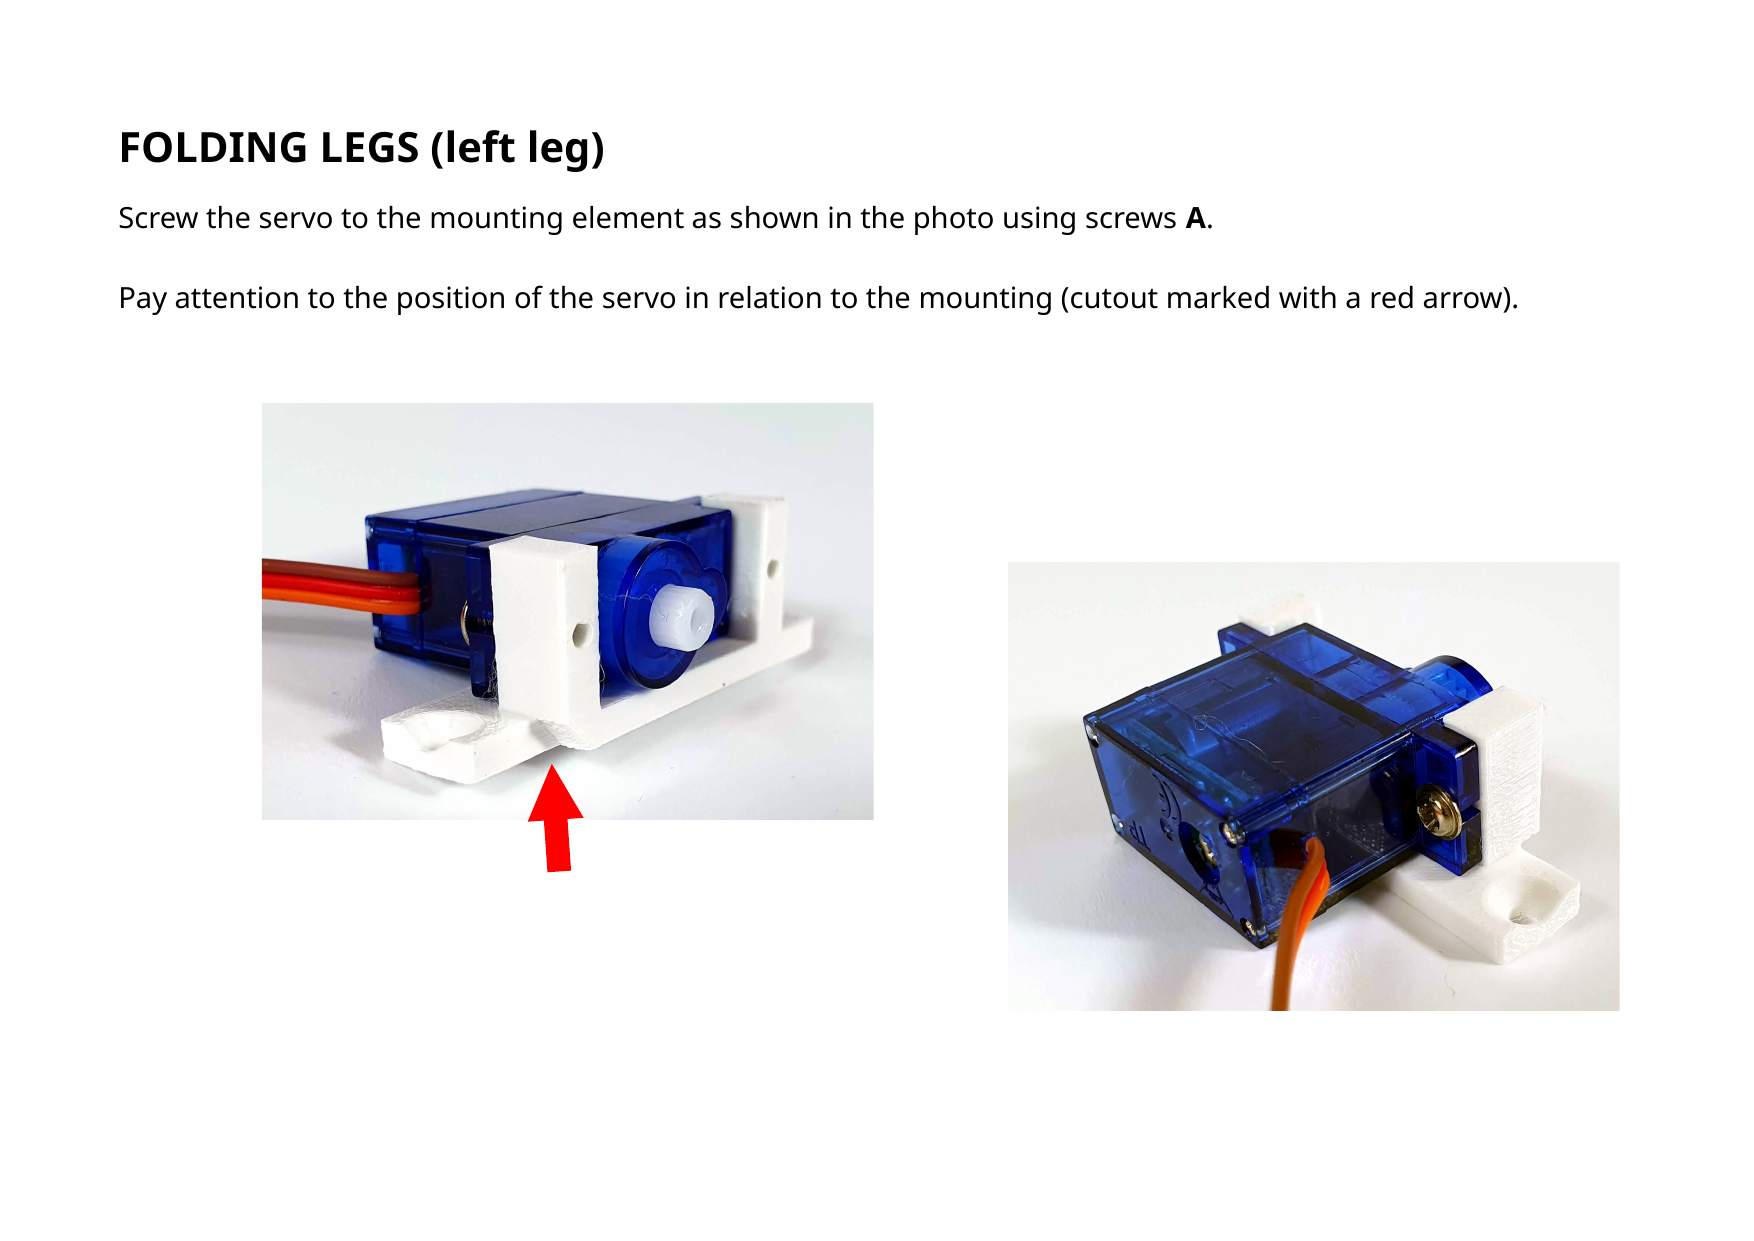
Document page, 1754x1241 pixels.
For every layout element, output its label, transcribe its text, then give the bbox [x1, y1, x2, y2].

text Screw the servo to the mounting element as shown in the photo using screws A. [118, 198, 1636, 237]
text Pay attention to the position of the servo in relation to the mounting (cutout marked with a red arrow). [118, 277, 1636, 317]
picture [261, 403, 874, 820]
picture [1008, 562, 1620, 1011]
text FOLDING LEGS (left leg) [118, 118, 1636, 175]
